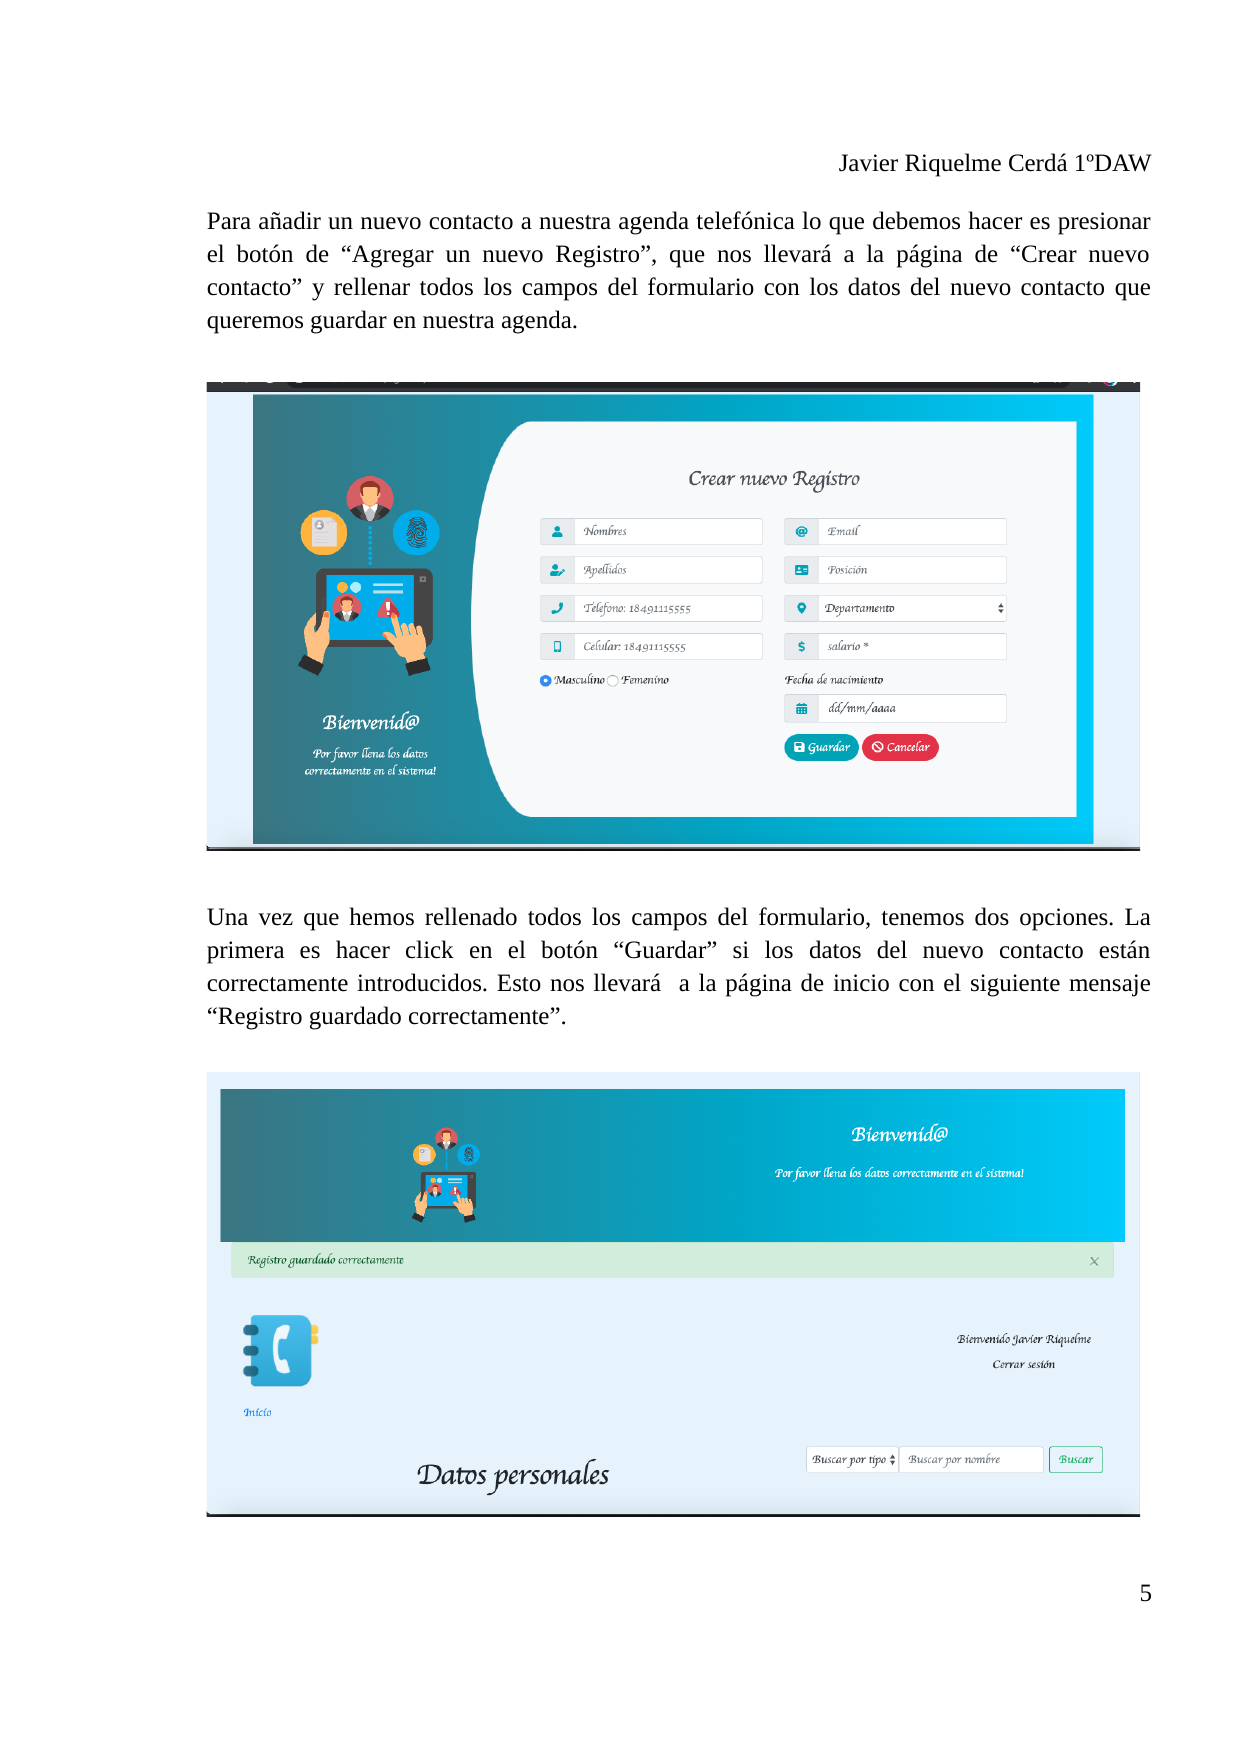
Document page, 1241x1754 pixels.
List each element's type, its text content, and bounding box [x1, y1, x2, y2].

text Una vez que hemos rellenado todos los campos del formulario, tenemos dos opciones. La primera es hacer click en el botón “Guardar” si los datos del nuevo contacto están correctamente introducidos. Esto nos llevará a la página de inicio con el siguiente mensaje “Registro guardado correctamente”. [207, 902, 1152, 1030]
picture [206, 382, 1141, 851]
text Para añadir un nuevo contacto a nuestra agenda telefónica lo que debemos hacer es presionar el botón de “Agregar un nuevo Registro”, que nos llevará a la página de “Crear nuevo contacto” y rellenar todos los campos del formulario con los datos del nuevo contacto que queremos guardar en nuestra agenda. [207, 206, 1152, 334]
picture [206, 1072, 1141, 1517]
